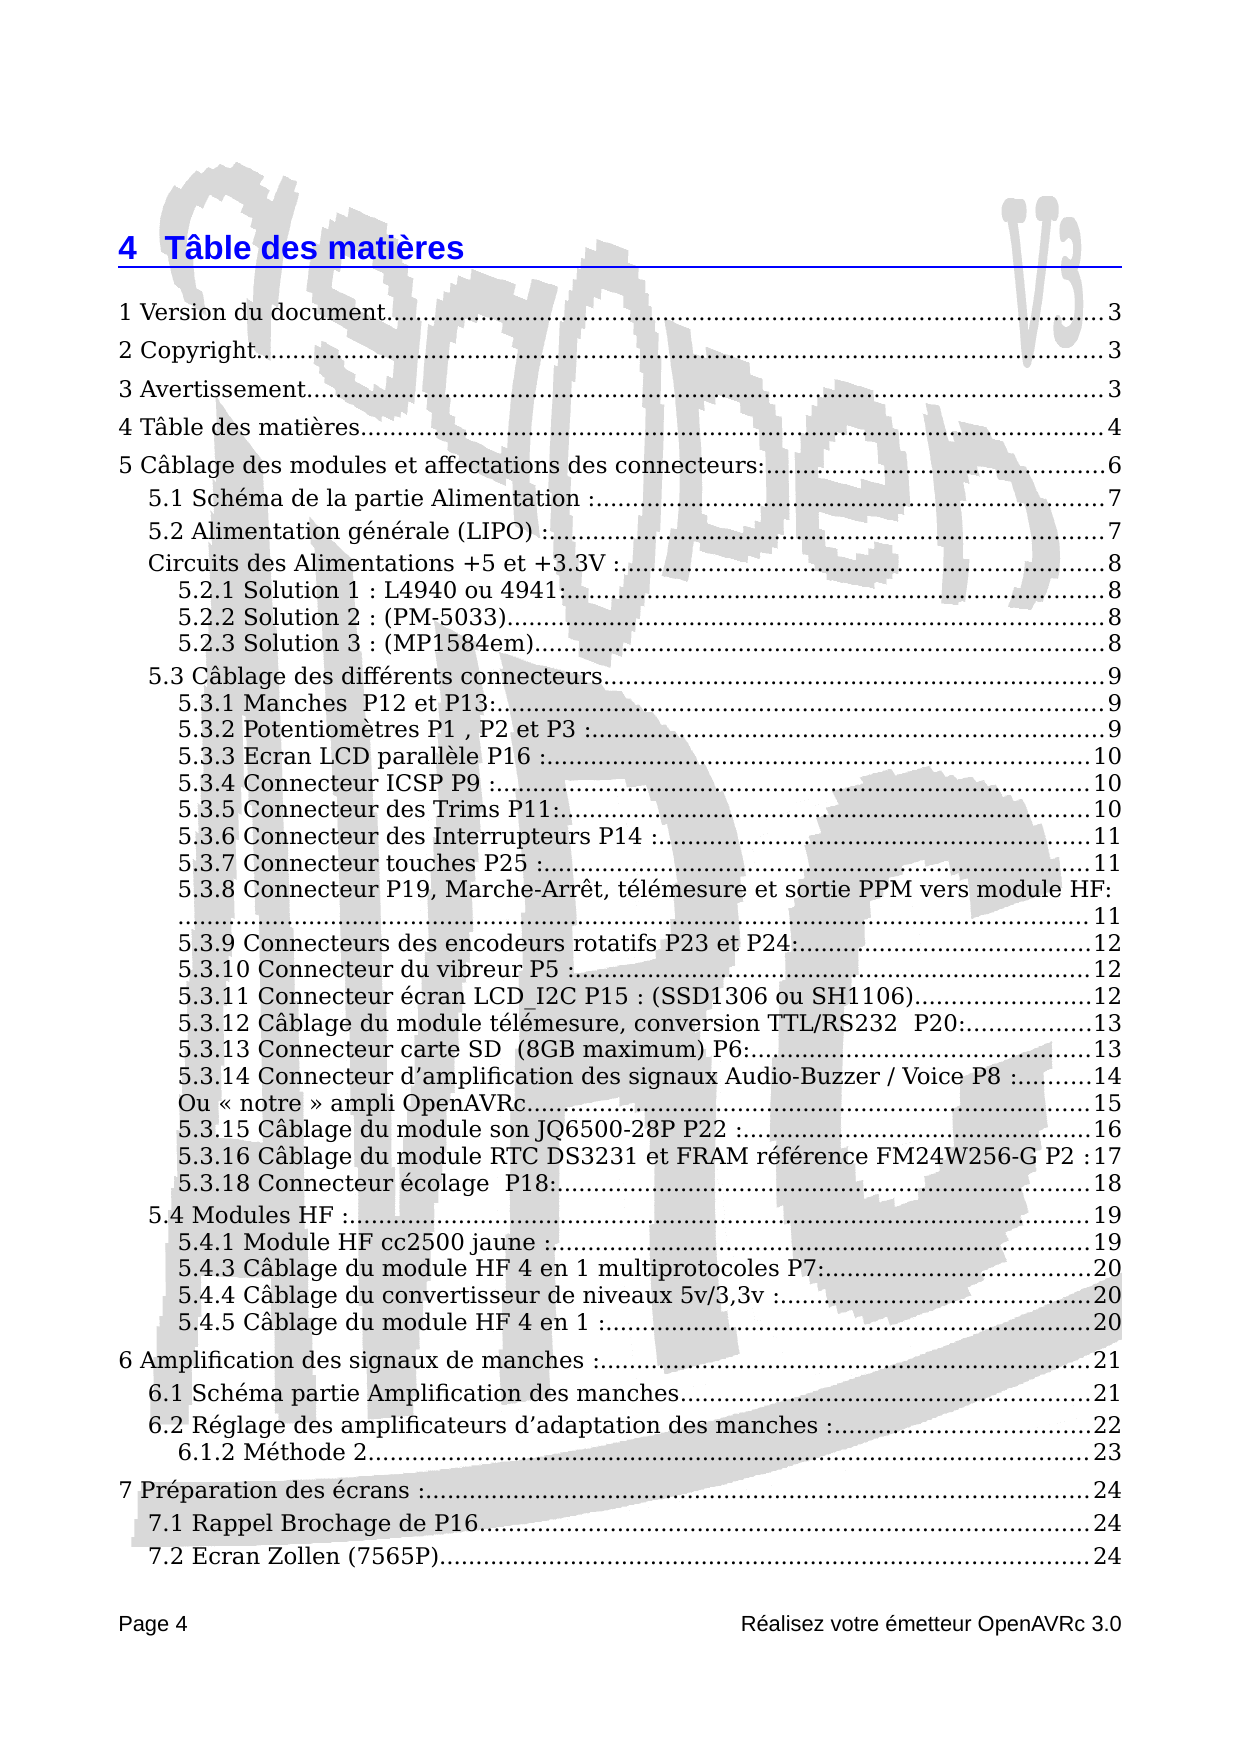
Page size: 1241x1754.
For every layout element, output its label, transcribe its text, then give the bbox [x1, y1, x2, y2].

text 5.3.1 Manches P12 et P13: 9 [177, 690, 1122, 716]
text 5.4.4 Câblage du convertisseur de niveaux 5v/3,3v : 20 [177, 1282, 1122, 1309]
text 5.3.7 Connecteur touches P25 : 11 [177, 850, 1122, 876]
text 5.3.11 Connecteur écran LCD_I2C P15 : (SSD1306 ou SH1106) 12 [177, 983, 1122, 1010]
text 7.1 Rappel Brochage de P16 24 [148, 1510, 1122, 1537]
text 5.3.4 Connecteur ICSP P9 : 10 [177, 770, 1122, 796]
text 5.2.3 Solution 3 : (MP1584em) 8 [177, 630, 1122, 657]
text 5.3.18 Connecteur écolage P18: 18 [177, 1170, 1122, 1196]
text 5.3.8 Connecteur P19, Marche-Arrêt, télémesure et sortie PPM vers module HF: 11 [177, 876, 1122, 930]
text 7 Préparation des écrans : 24 [118, 1478, 1122, 1504]
text 5.3.6 Connecteur des Interrupteurs P14 : 11 [177, 823, 1122, 850]
text 6 Amplification des signaux de manches : 21 [118, 1347, 1122, 1374]
text 5.4.3 Câblage du module HF 4 en 1 multiprotocoles P7: 20 [177, 1256, 1122, 1282]
text 6.1 Schéma partie Amplification des manches 21 [148, 1380, 1122, 1407]
text 1 Version du document 3 [118, 299, 1122, 326]
text 5.4.5 Câblage du module HF 4 en 1 : 20 [177, 1309, 1122, 1336]
text 5.1 Schéma de la partie Alimentation : 7 [148, 485, 1122, 512]
text 5.3.5 Connecteur des Trims P11: 10 [177, 796, 1122, 823]
text 5.3.14 Connecteur d’amplification des signaux Audio-Buzzer / Voice P8 : 14 [177, 1063, 1122, 1090]
text 5.3 Câblage des différents connecteurs 9 [148, 663, 1122, 690]
text 5.3.3 Ecran LCD parallèle P16 : 10 [177, 743, 1122, 770]
text 5 Câblage des modules et affectations des connecteurs: 6 [118, 453, 1122, 479]
text 5.2.2 Solution 2 : (PM-5033) 8 [177, 604, 1122, 630]
text 5.2.1 Solution 1 : L4940 ou 4941: 8 [177, 577, 1122, 604]
text 5.3.13 Connecteur carte SD (8GB maximum) P6: 13 [177, 1036, 1122, 1063]
text Ou « notre » ampli OpenAVRc 15 [177, 1090, 1122, 1116]
text 5.3.15 Câblage du module son JQ6500-28P P22 : 16 [177, 1116, 1122, 1143]
text 6.2 Réglage des amplificateurs d’adaptation des manches : 22 [148, 1413, 1122, 1439]
text 6.1.2 Méthode 2 23 [177, 1439, 1122, 1466]
text Circuits des Alimentations +5 et +3.3V : 8 [148, 550, 1122, 577]
text 3 Avertissement 3 [118, 376, 1122, 402]
text 5.3.16 Câblage du module RTC DS3231 et FRAM référence FM24W256-G P2 : 17 [177, 1143, 1122, 1170]
text 5.3.10 Connecteur du vibreur P5 : 12 [177, 956, 1122, 983]
text 5.4 Modules HF : 19 [148, 1202, 1122, 1229]
text 4 Tâble des matières 4 [118, 414, 1122, 441]
text 2 Copyright 3 [118, 337, 1122, 364]
text 5.3.12 Câblage du module télémesure, conversion TTL/RS232 P20: 13 [177, 1010, 1122, 1036]
text 5.3.9 Connecteurs des encodeurs rotatifs P23 et P24: 12 [177, 930, 1122, 956]
subtitle 4 Tâble des matières [118, 228, 1122, 266]
text 5.4.1 Module HF cc2500 jaune : 19 [177, 1229, 1122, 1256]
text 5.3.2 Potentiomètres P1 , P2 et P3 : 9 [177, 716, 1122, 743]
text 7.2 Ecran Zollen (7565P) 24 [148, 1543, 1122, 1569]
text 5.2 Alimentation générale (LIPO) : 7 [148, 518, 1122, 544]
